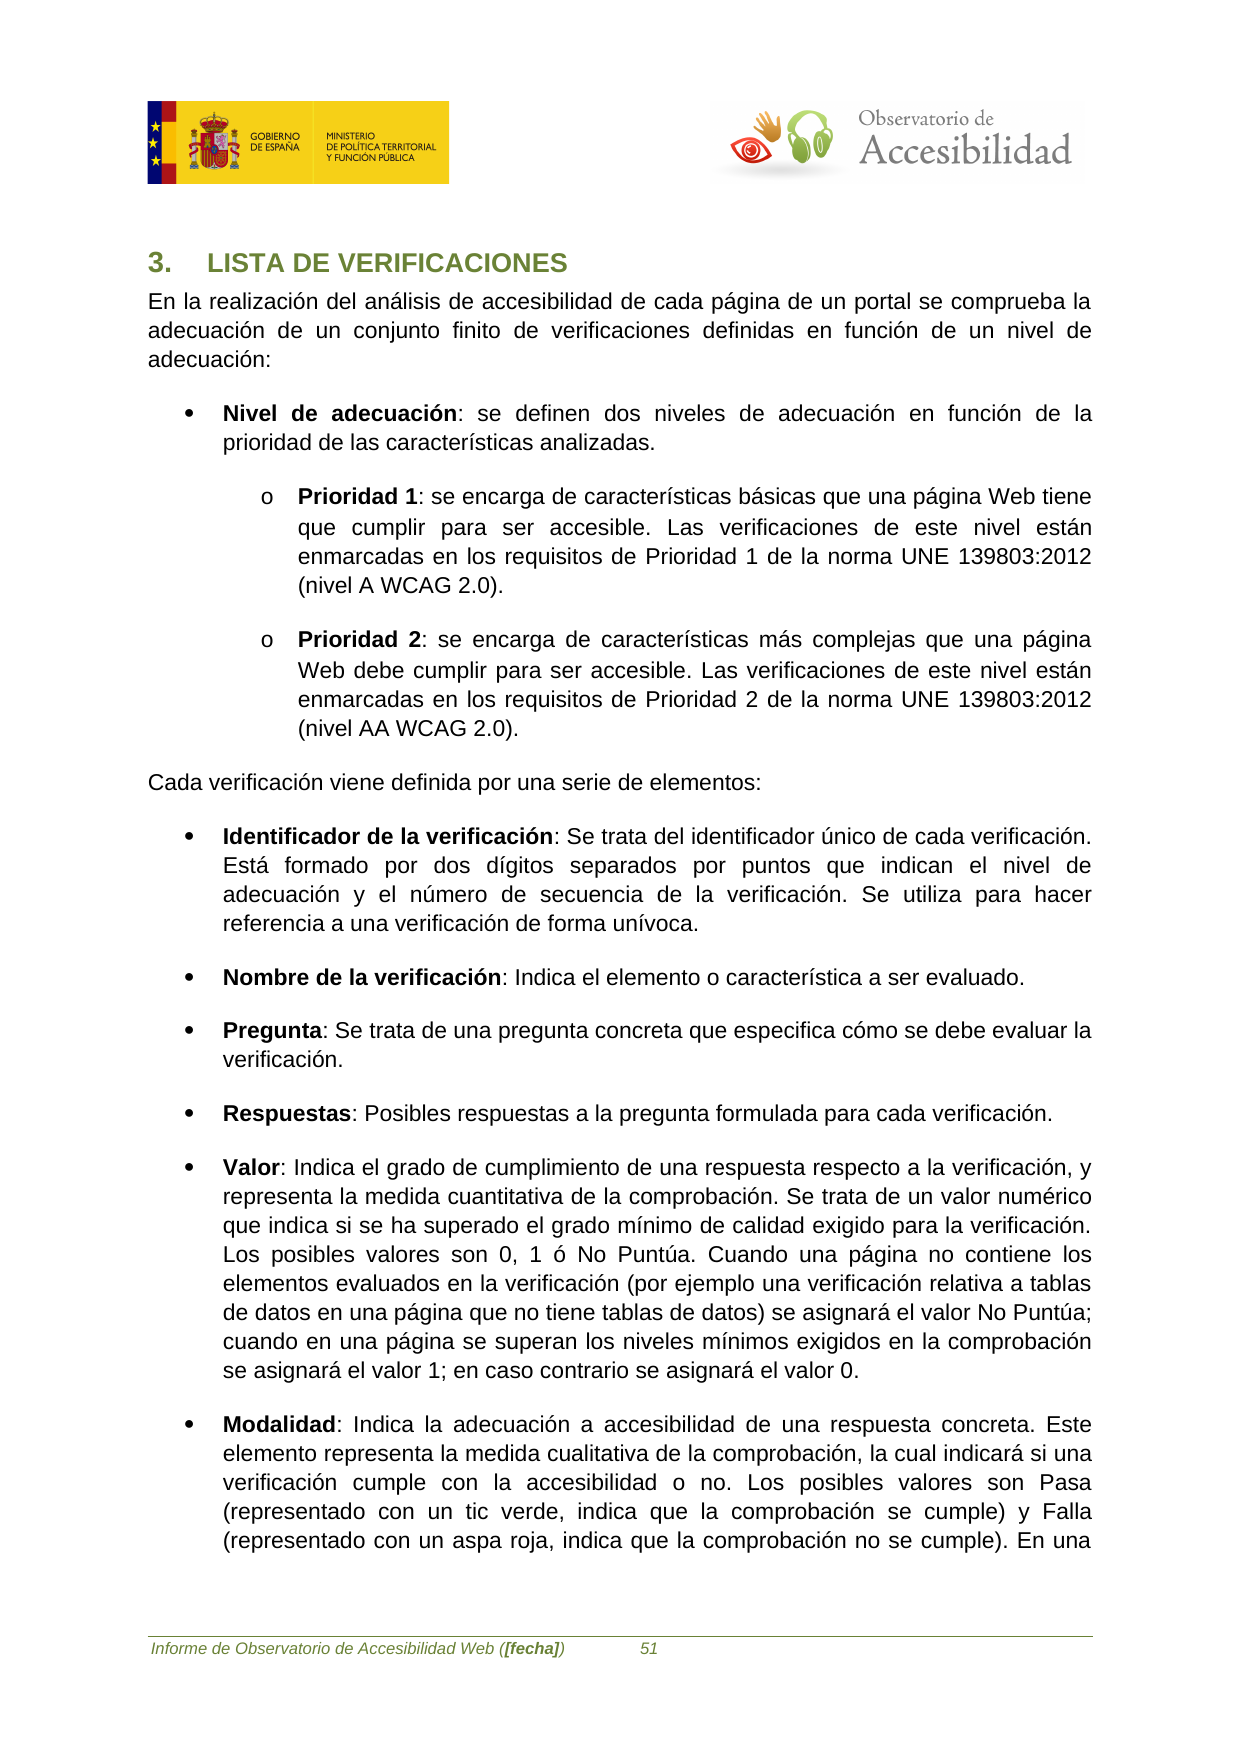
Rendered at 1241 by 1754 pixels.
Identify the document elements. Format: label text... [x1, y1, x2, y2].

list Modalidad: Indica la adecuación a accesibilidad de una respuesta concreta. Este elemento representa la medida cualitativa de la comprobación, la cual indicará si una verificación cumple con la accesibilidad o no. Los posibles valores son Pasa (representado con un tic verde, indica que la comprobación se cumple) y Falla (representado con un aspa roja, indica que la comprobación no se cumple). En una [185, 1411, 1092, 1553]
text En la realización del análisis de accesibilidad de cada página de un portal se comprueba la adecuación de un conjunto finito de verificaciones definidas en función de un nivel de adecuación: [148, 288, 1092, 372]
list Nombre de la verificación: Indica el elemento o característica a ser evaluado. [185, 963, 1092, 990]
list Pregunta: Se trata de una pregunta concreta que especifica cómo se debe evaluar la verificación. [185, 1017, 1092, 1073]
list Prioridad 1: se encarga de características básicas que una página Web tiene que cumplir para ser accesible. Las verificaciones de este nivel están enmarcadas en los requisitos de Prioridad 1 de la norma UNE 139803:2012 (nivel A WCAG 2.0). [260, 483, 1092, 598]
list Identificador de la verificación: Se trata del identificador único de cada verificación. Está formado por dos dígitos separados por puntos que indican el nivel de adecuación y el número de secuencia de la verificación. Se utiliza para hacer referencia a una verificación de forma unívoca. [185, 823, 1092, 936]
list Valor: Indica el grado de cumplimiento de una respuesta respecto a la verificación, y representa la medida cuantitativa de la comprobación. Se trata de un valor numérico que indica si se ha superado el grado mínimo de calidad exigido para la verificación. Los posibles valores son 0, 1 ó No Puntúa. Cuando una página no contiene los elementos evaluados en la verificación (por ejemplo una verificación relativa a tablas de datos en una página que no tiene tablas de datos) se asignará el valor No Puntúa; cuando en una página se superan los niveles mínimos exigidos en la comprobación se asignará el valor 1; en caso contrario se asignará el valor 0. [185, 1154, 1092, 1383]
list Nivel de adecuación: se definen dos niveles de adecuación en función de la prioridad de las características analizadas. [185, 400, 1092, 455]
text Cada verificación viene definida por una serie de elementos: [148, 769, 1092, 795]
subtitle Lista de verificaciones [148, 245, 1092, 278]
list Prioridad 2: se encarga de características más complejas que una página Web debe cumplir para ser accesible. Las verificaciones de este nivel están enmarcadas en los requisitos de Prioridad 2 de la norma UNE 139803:2012 (nivel AA WCAG 2.0). [260, 626, 1092, 741]
picture [710, 101, 1086, 184]
picture [147, 101, 450, 184]
list Respuestas: Posibles respuestas a la pregunta formulada para cada verificación. [185, 1100, 1092, 1127]
